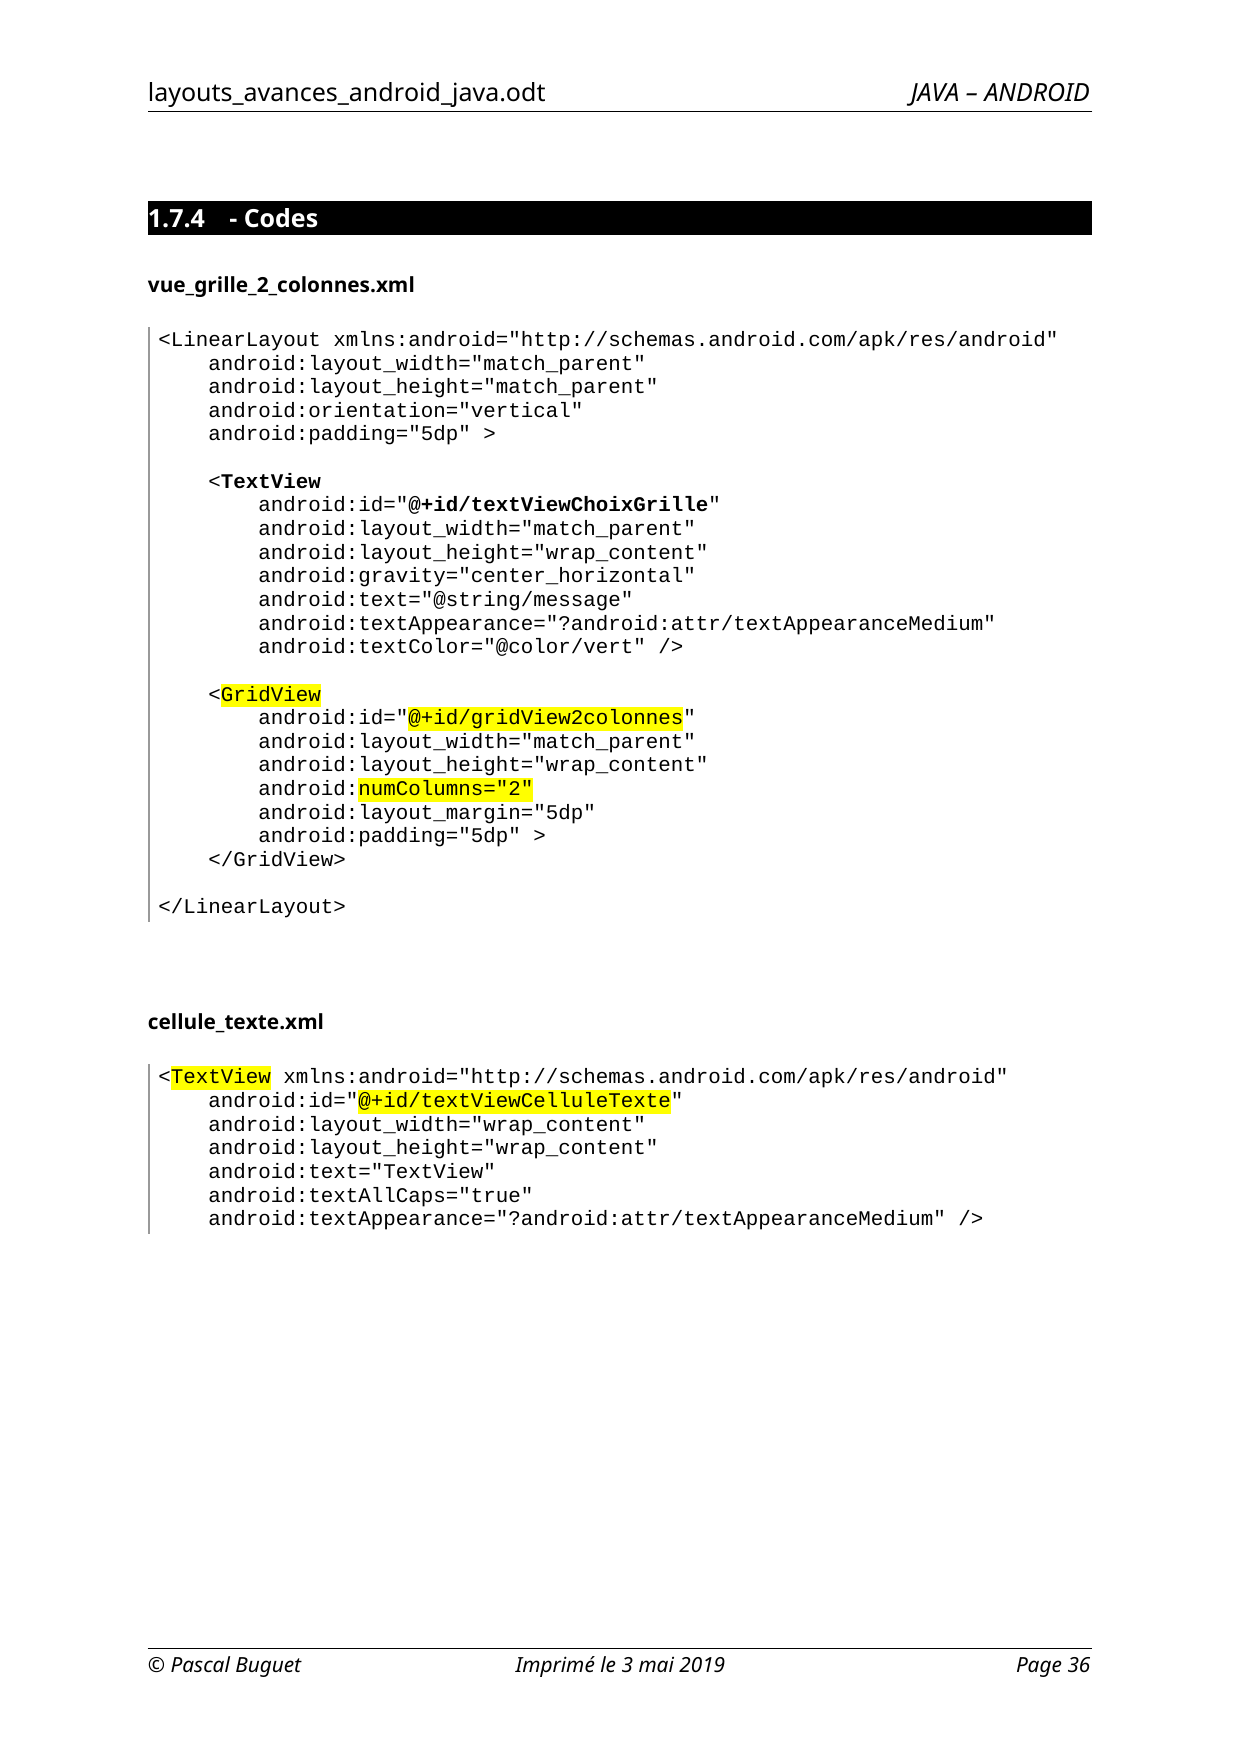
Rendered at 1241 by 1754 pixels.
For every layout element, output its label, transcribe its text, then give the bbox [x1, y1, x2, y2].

text </GridView> [150, 849, 1092, 873]
text android:text="@string/message" [150, 589, 1092, 613]
text android:layout_height="wrap_content" [150, 542, 1092, 565]
text android:textColor="@color/vert" /> [150, 636, 1092, 660]
text android:numColumns="2" [150, 778, 1092, 802]
text android:layout_height="wrap_content" [150, 754, 1092, 778]
text android:gravity="center_horizontal" [150, 565, 1092, 589]
text android:layout_width="match_parent" [150, 731, 1092, 754]
subtitle - Codes [148, 201, 1092, 235]
text android:layout_width="match_parent" [150, 518, 1092, 542]
text android:id="@+id/textViewCelluleTexte" [150, 1090, 1092, 1114]
text android:textAppearance="?android:attr/textAppearanceMedium" [150, 613, 1092, 636]
text android:id="@+id/gridView2colonnes" [150, 707, 1092, 731]
text cellule_texte.xml [148, 1007, 1092, 1036]
text android:text="TextView" [150, 1161, 1092, 1184]
text android:layout_margin="5dp" [150, 802, 1092, 825]
text <LinearLayout xmlns:android="http://schemas.android.com/apk/res/android" [150, 327, 1092, 352]
text <TextView [150, 471, 1092, 494]
text android:layout_width="wrap_content" [150, 1114, 1092, 1137]
text <TextView xmlns:android="http://schemas.android.com/apk/res/android" [150, 1064, 1092, 1090]
text android:padding="5dp" > [150, 825, 1092, 849]
text <GridView [150, 683, 1092, 707]
text vue_grille_2_colonnes.xml [148, 270, 1092, 298]
text android:textAppearance="?android:attr/textAppearanceMedium" /> [150, 1208, 1092, 1234]
text android:layout_height="match_parent" [150, 376, 1092, 400]
text android:padding="5dp" > [150, 423, 1092, 447]
text </LinearLayout> [150, 896, 1092, 922]
text android:layout_width="match_parent" [150, 352, 1092, 376]
text android:layout_height="wrap_content" [150, 1137, 1092, 1161]
text android:id="@+id/textViewChoixGrille" [150, 494, 1092, 518]
text android:orientation="vertical" [150, 400, 1092, 423]
text android:textAllCaps="true" [150, 1184, 1092, 1208]
